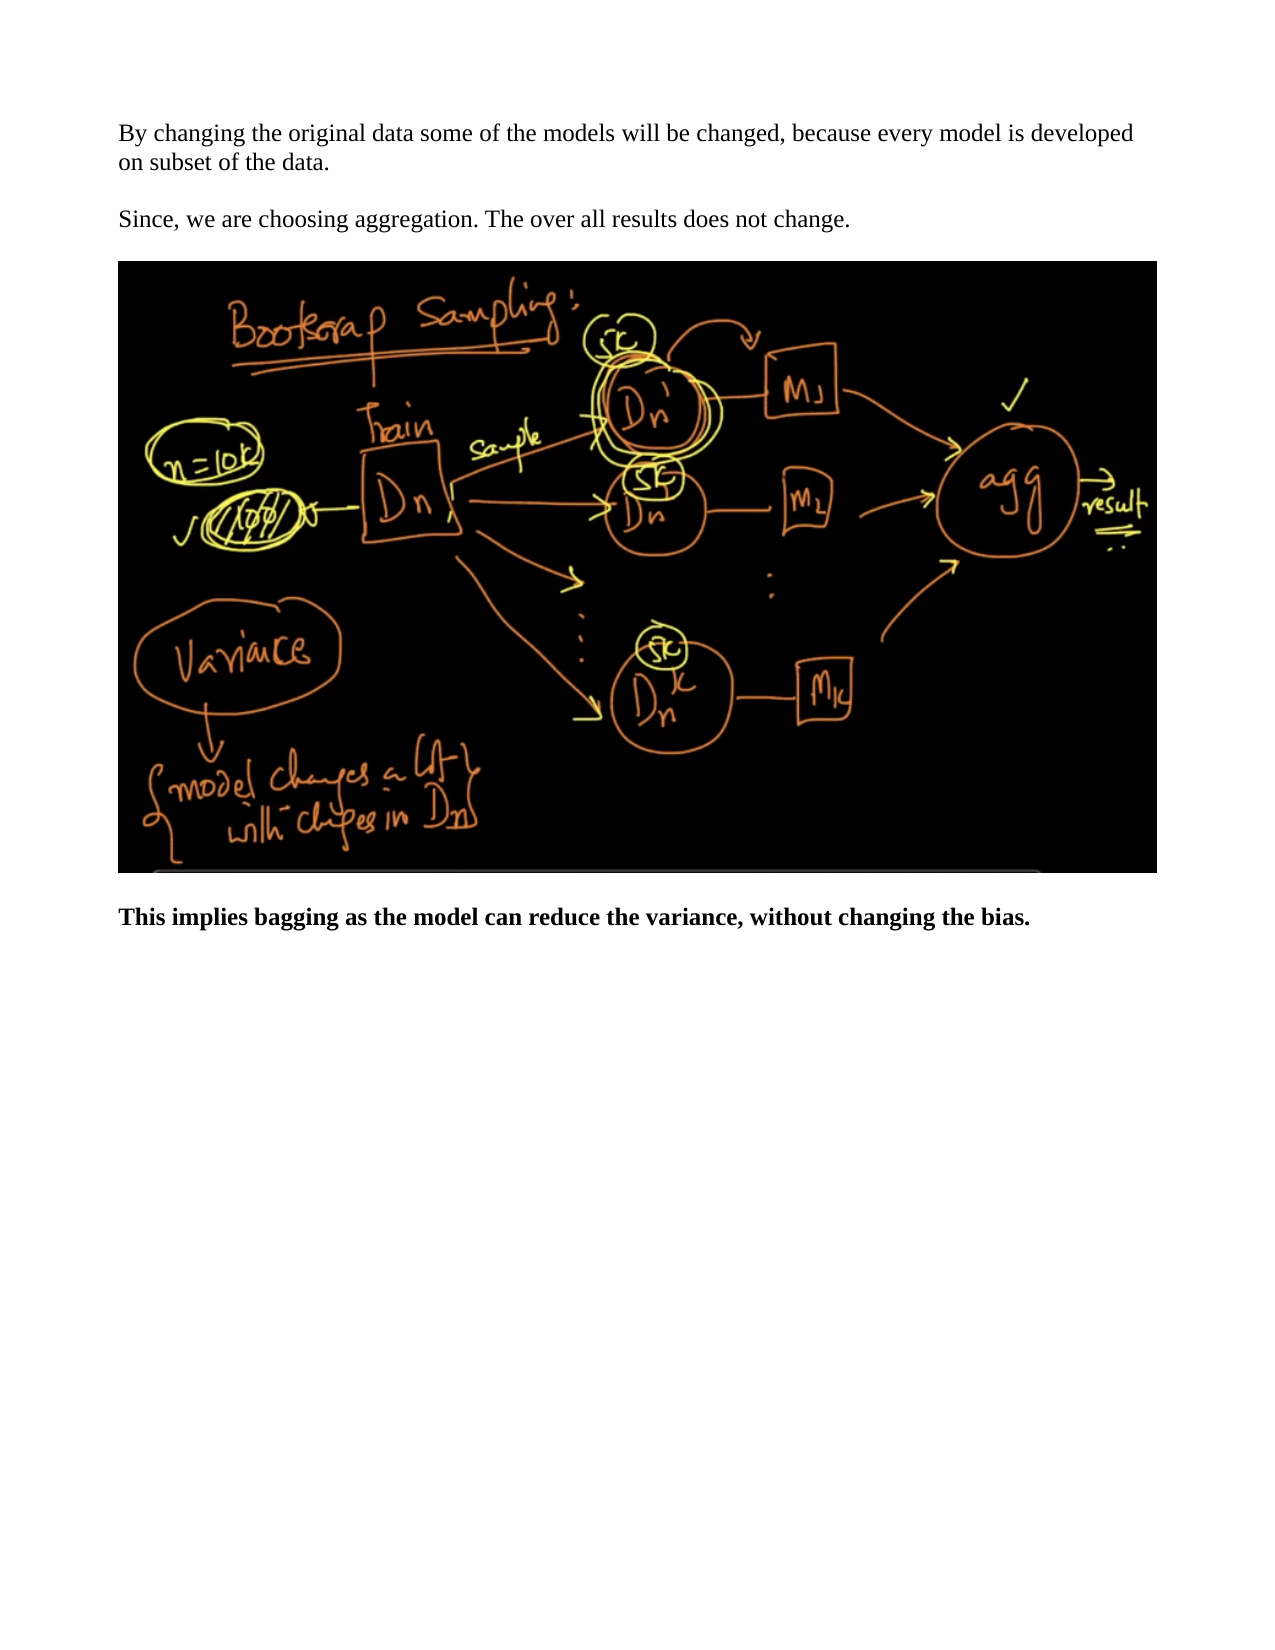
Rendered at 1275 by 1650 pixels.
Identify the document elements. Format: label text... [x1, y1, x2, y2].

text This implies bagging as the model can reduce the variance, without changing the bias. [118, 902, 1157, 931]
text By changing the original data some of the models will be changed, because every model is developed on subset of the data. [118, 118, 1157, 176]
picture [118, 261, 1157, 873]
text Since, we are choosing aggregation. The over all results does not change. [118, 204, 1157, 233]
